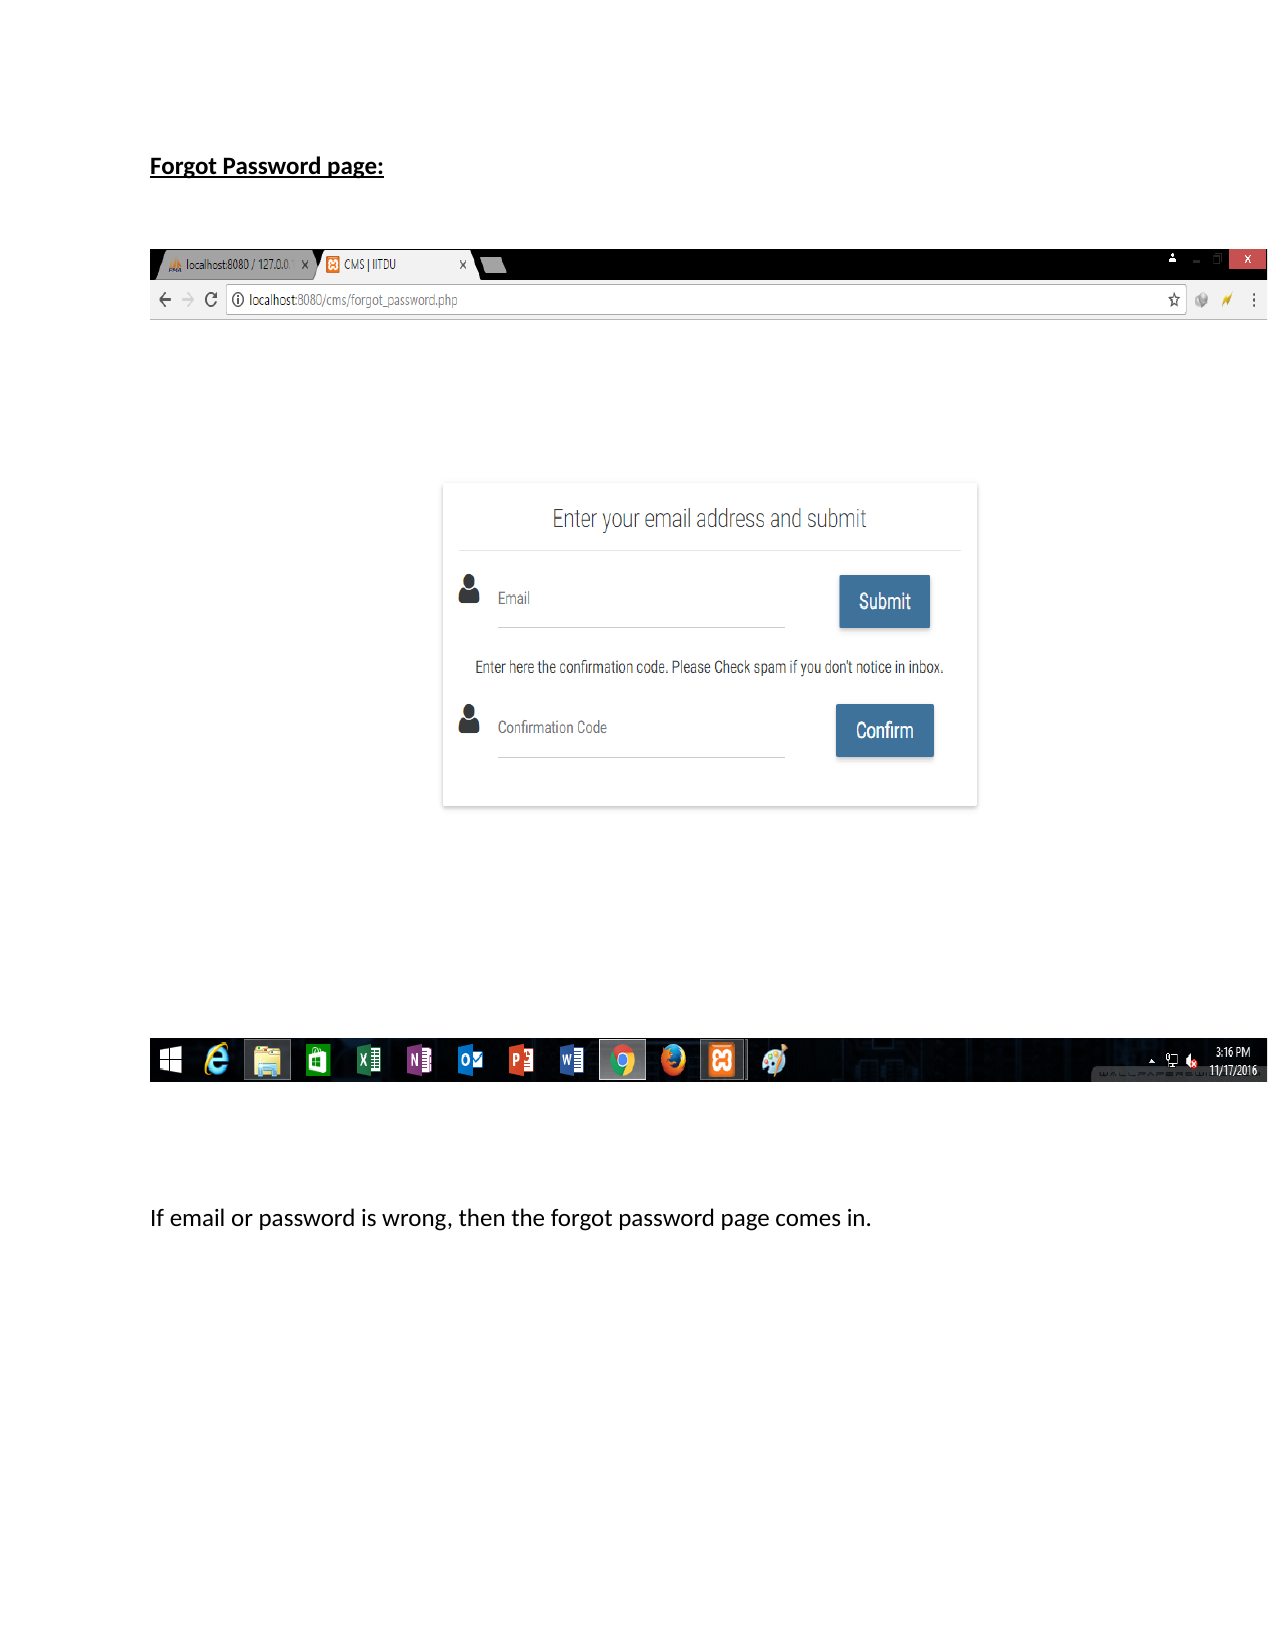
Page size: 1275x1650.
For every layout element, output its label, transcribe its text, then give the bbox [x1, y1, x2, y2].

text If email or password is wrong, then the forgot password page comes in. [150, 1202, 1125, 1232]
picture [150, 249, 1268, 1082]
text Forgot Password page: [150, 150, 1125, 181]
